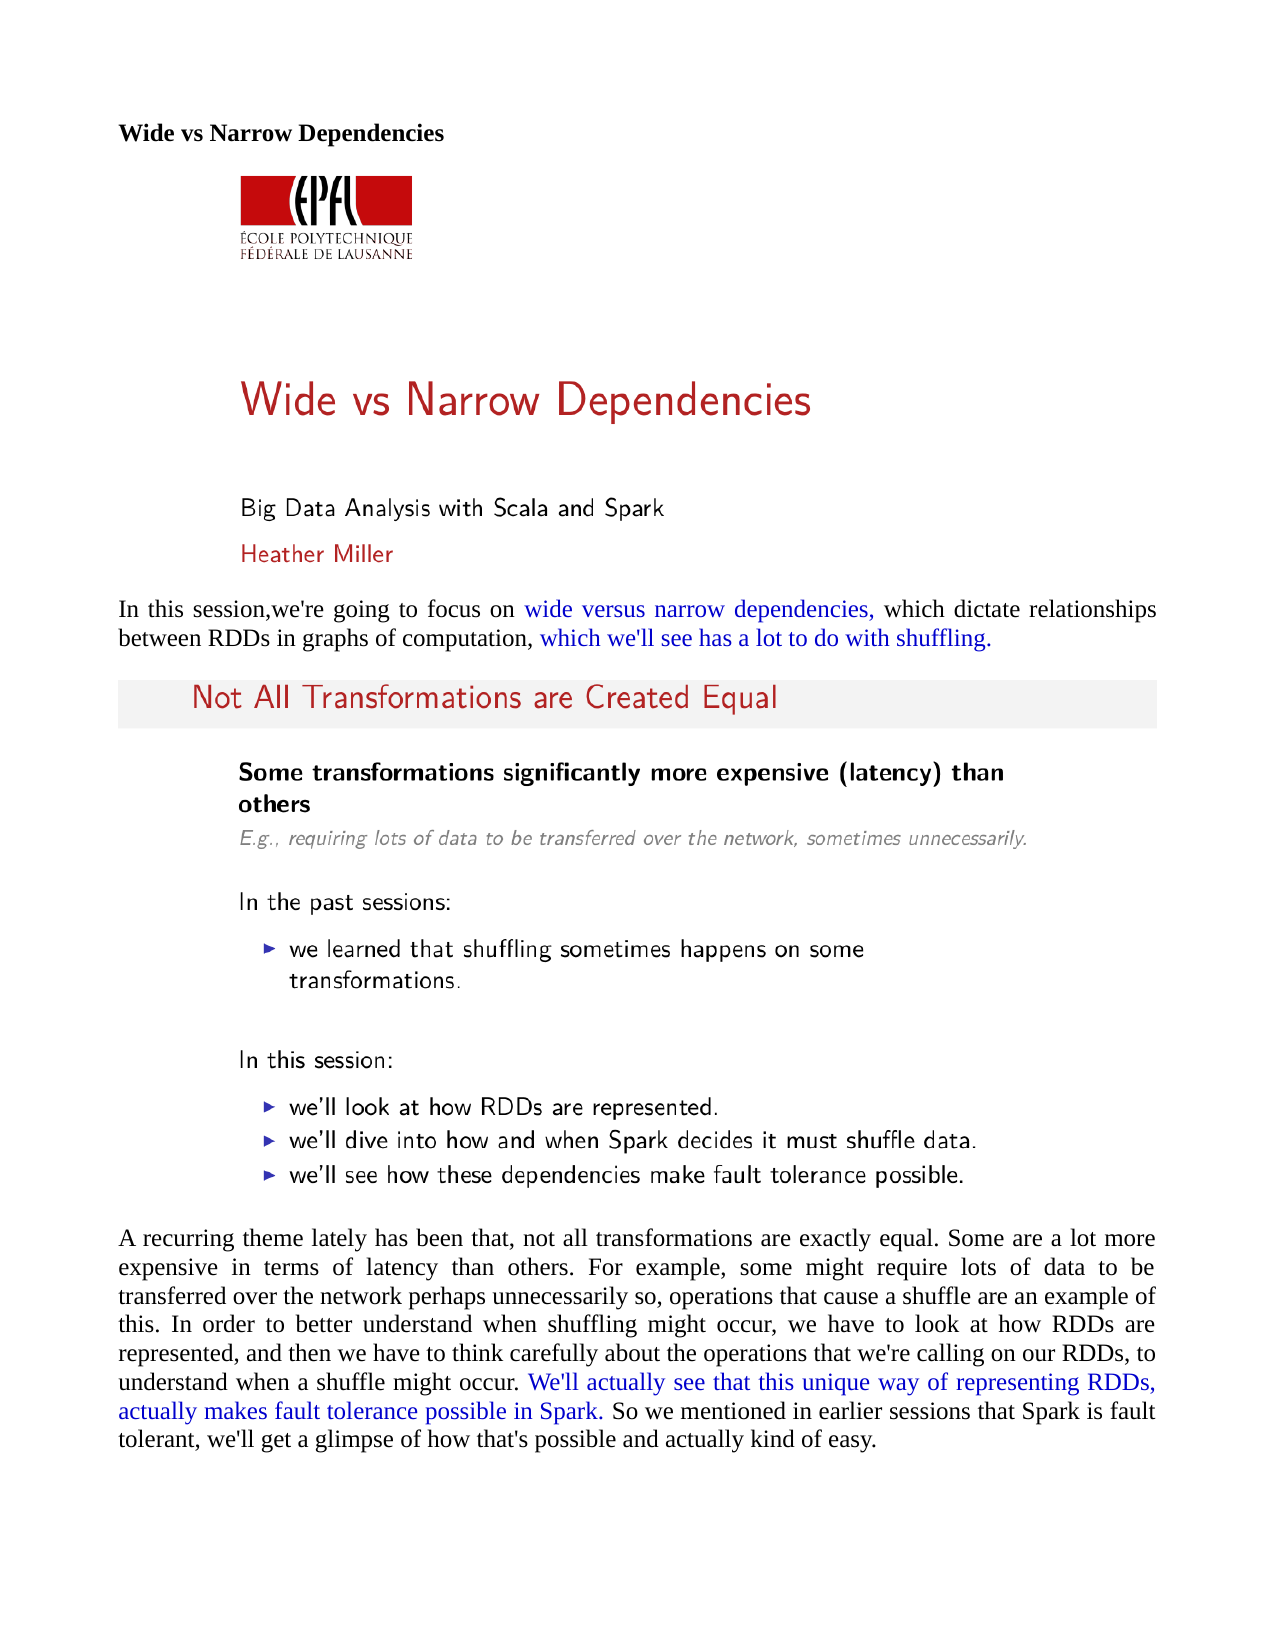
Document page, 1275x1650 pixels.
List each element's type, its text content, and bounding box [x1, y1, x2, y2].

picture [118, 175, 1157, 566]
text A recurring theme lately has been that, not all transformations are exactly equal. Some are a lot more expensive in terms of latency than others. For example, some might require lots of data to be transferred over the network perhaps unnecessarily so, operations that cause a shuffle are an example of this. In order to better understand when shuffling might occur, we have to look at how RDDs are represented, and then we have to think carefully about the operations that we're calling on our RDDs, to understand when a shuffle might occur. We'll actually see that this unique way of representing RDDs, actually makes fault tolerance possible in Spark. So we mentioned in earlier sessions that Spark is fault tolerant, we'll get a glimpse of how that's possible and actually kind of easy. [118, 1223, 1157, 1453]
picture [118, 680, 1157, 1195]
text In this session,we're going to focus on wide versus narrow dependencies, which dictate relationships between RDDs in graphs of computation, which we'll see has a lot to do with shuffling. [118, 594, 1157, 652]
text Wide vs Narrow Dependencies [118, 118, 1157, 147]
